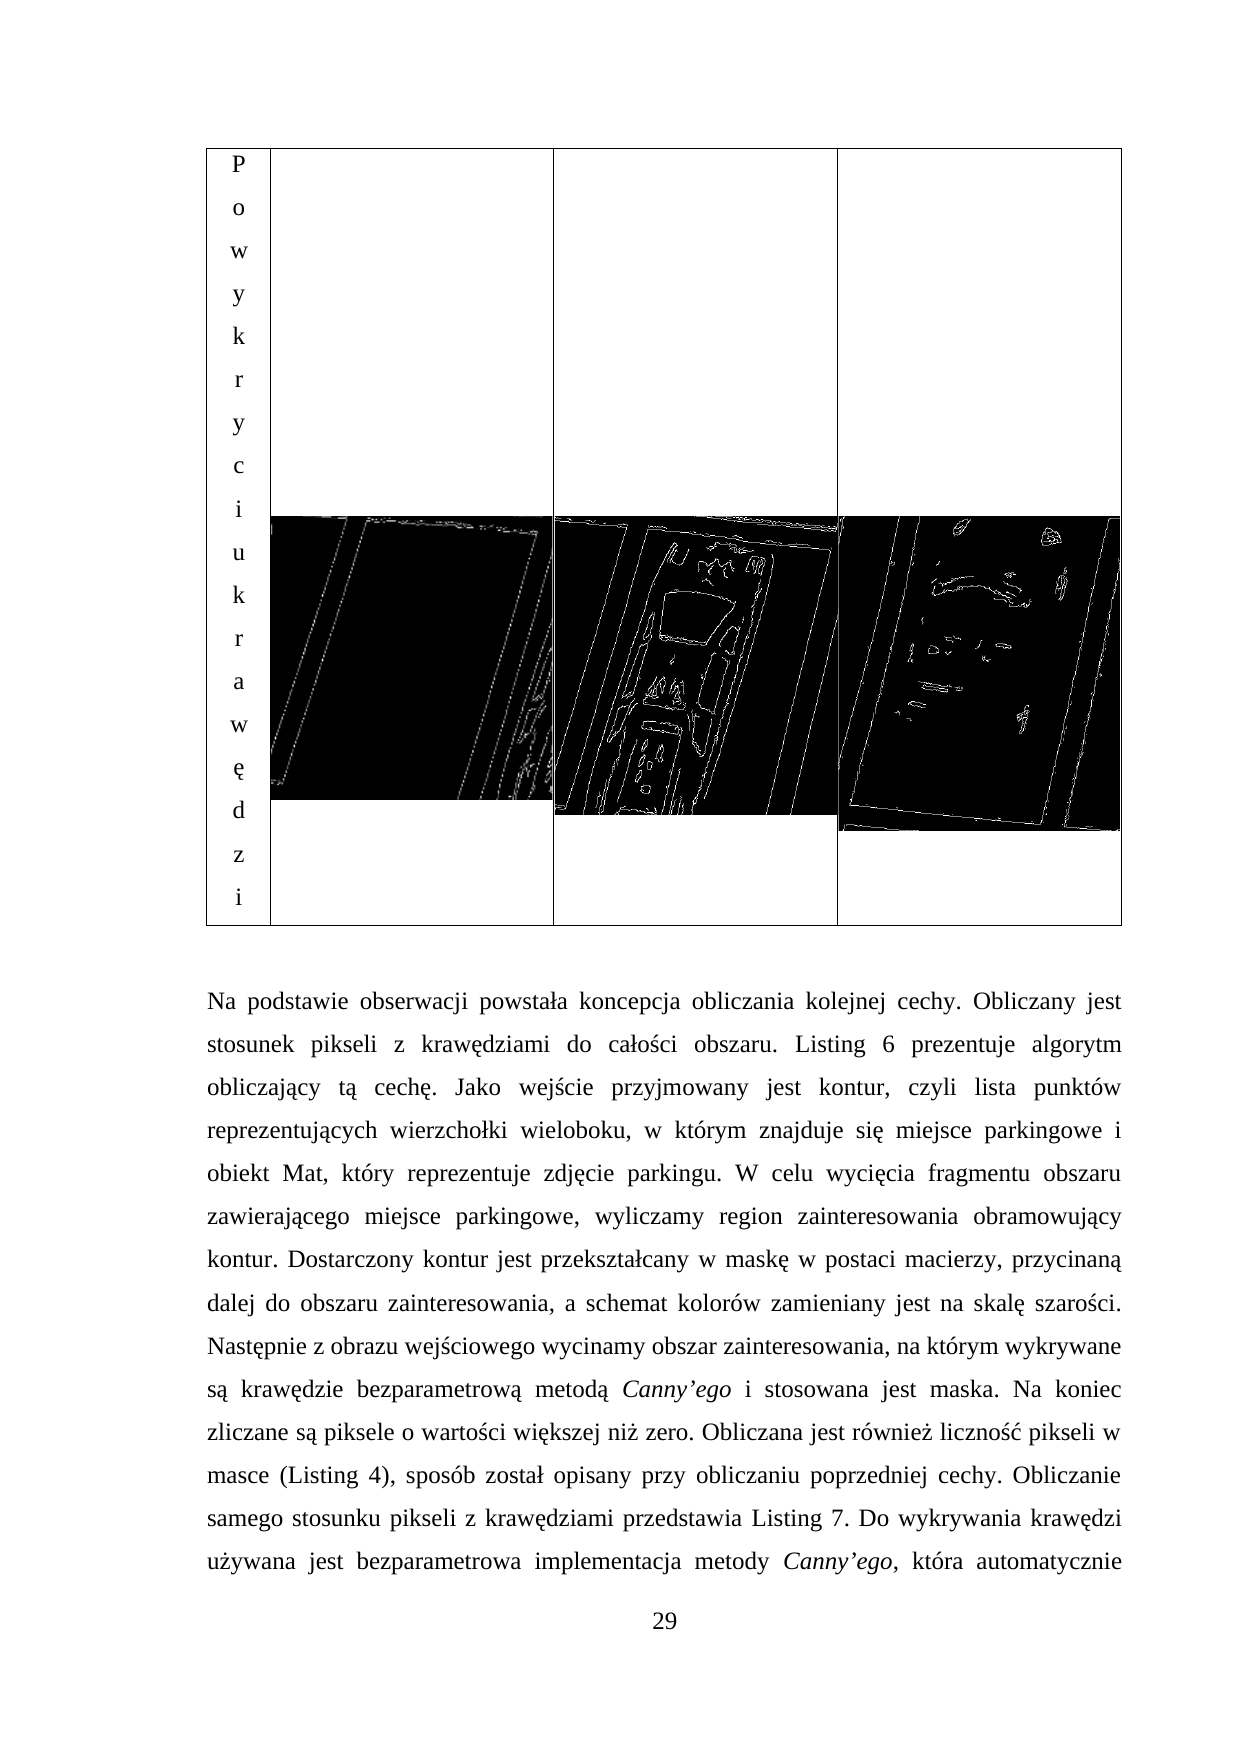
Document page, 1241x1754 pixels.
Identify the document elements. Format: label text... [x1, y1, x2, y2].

table_cell Po wykryciu krawędzi [207, 149, 270, 925]
table_cell [554, 149, 837, 516]
text Na podstawie obserwacji powstała koncepcja obliczania kolejnej cechy. Obliczany jest stosunek pikseli z krawędziami do całości obszaru. Listing 6 prezentuje algorytm obliczający tą cechę. Jako wejście przyjmowany jest kontur, czyli lista punktów reprezentujących wierzchołki wieloboku, w którym znajduje się miejsce parkingowe i obiekt Mat, który reprezentuje zdjęcie parkingu. W celu wycięcia fragmentu obszaru zawierającego miejsce parkingowe, wyliczamy region zainteresowania obramowujący kontur. Dostarczony kontur jest przekształcany w maskę w postaci macierzy, przycinaną dalej do obszaru zainteresowania, a schemat kolorów zamieniany jest na skalę szarości. Następnie z obrazu wejściowego wycinamy obszar zainteresowania, na którym wykrywane są krawędzie bezparametrową metodą Canny’ego i stosowana jest maska. Na koniec zliczane są piksele o wartości większej niż zero. Obliczana jest również liczność pikseli w masce (Listing 4), sposób został opisany przy obliczaniu poprzedniej cechy. Obliczanie samego stosunku pikseli z krawędziami przedstawia Listing 7. Do wykrywania krawędzi używana jest bezparametrowa implementacja metody Canny’ego, która automatycznie [207, 986, 1122, 1575]
table_cell [271, 149, 553, 516]
table_cell [838, 149, 1121, 925]
table_cell [271, 800, 553, 925]
table_cell [554, 815, 837, 925]
